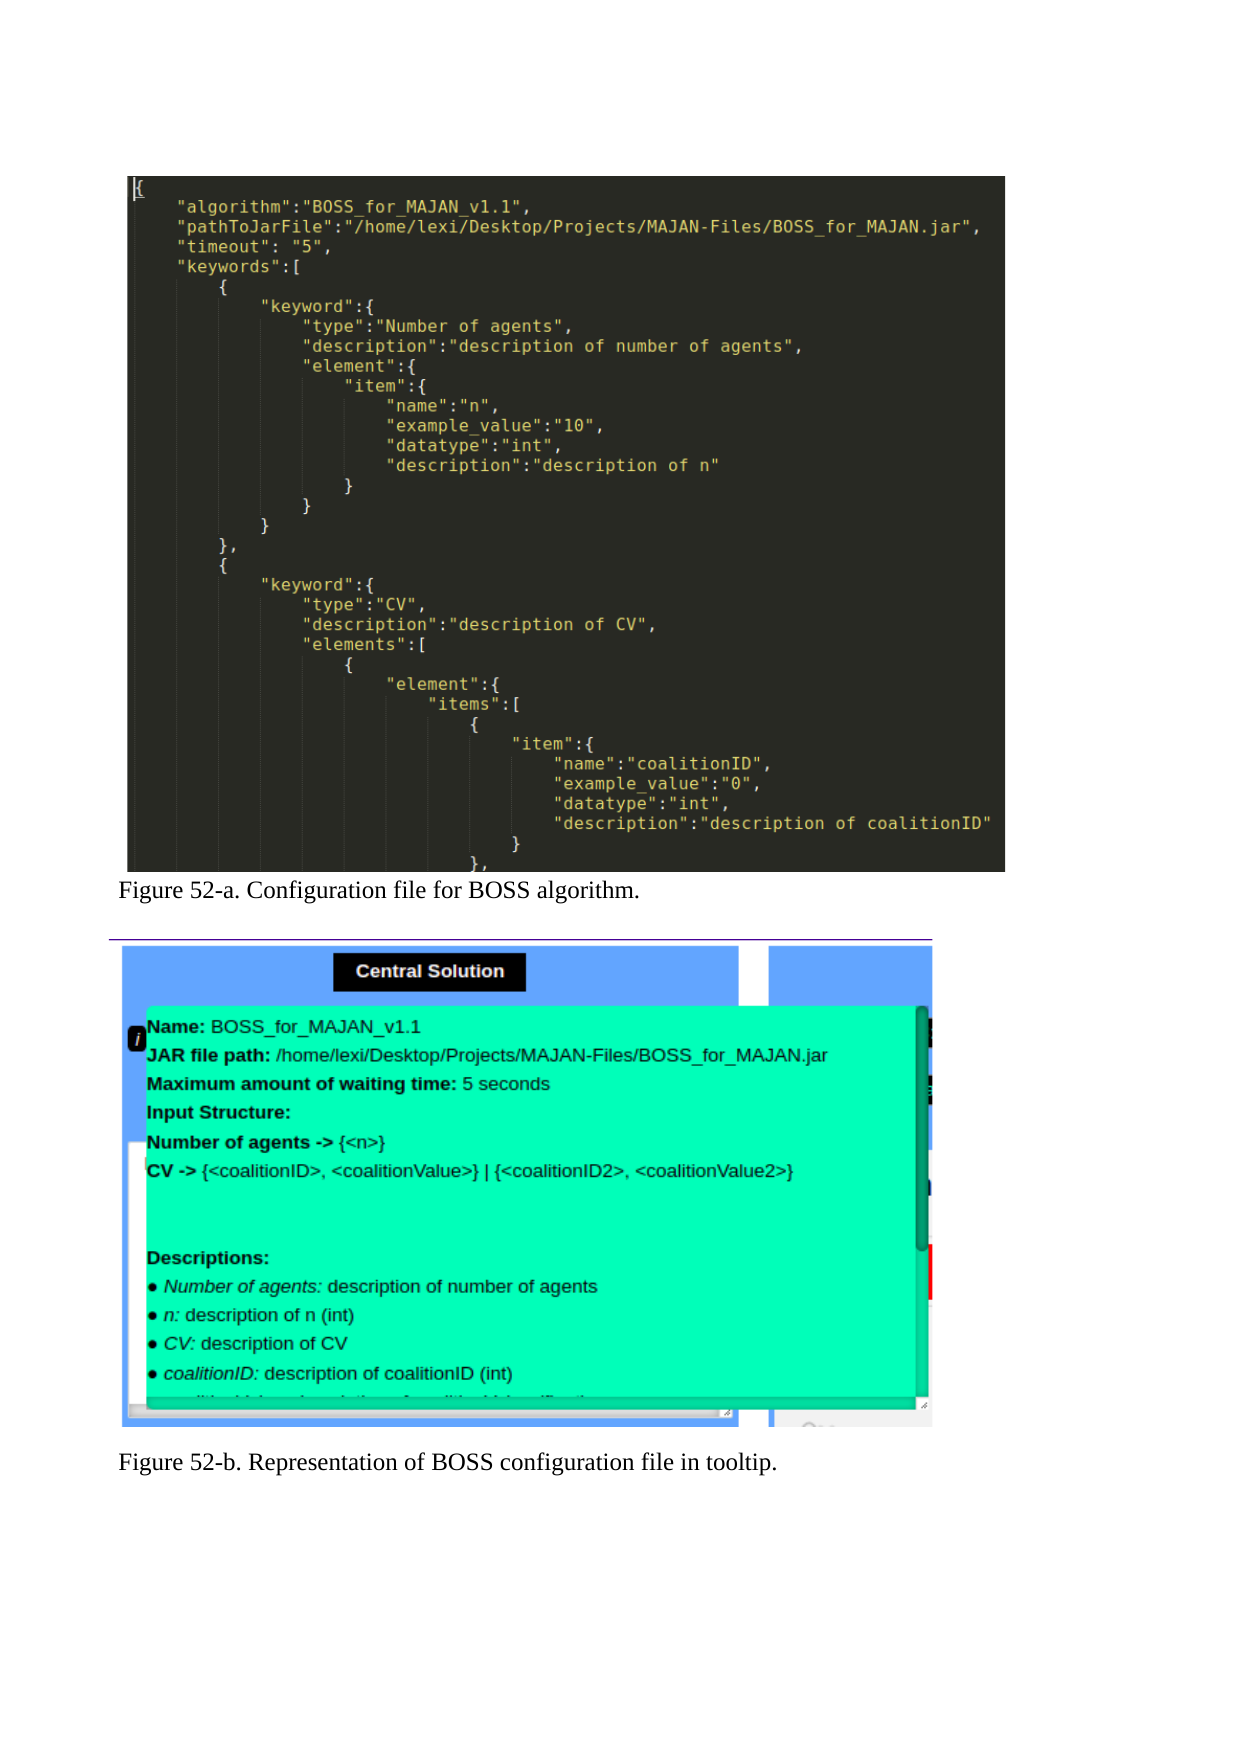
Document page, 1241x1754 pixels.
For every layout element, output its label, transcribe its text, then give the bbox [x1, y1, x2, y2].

picture [127, 176, 1006, 872]
picture [108, 939, 933, 1427]
text Figure 52-b. Representation of BOSS configuration file in tooltip. [118, 1447, 1122, 1476]
text Figure 52-a. Configuration file for BOSS algorithm. [118, 176, 1122, 904]
